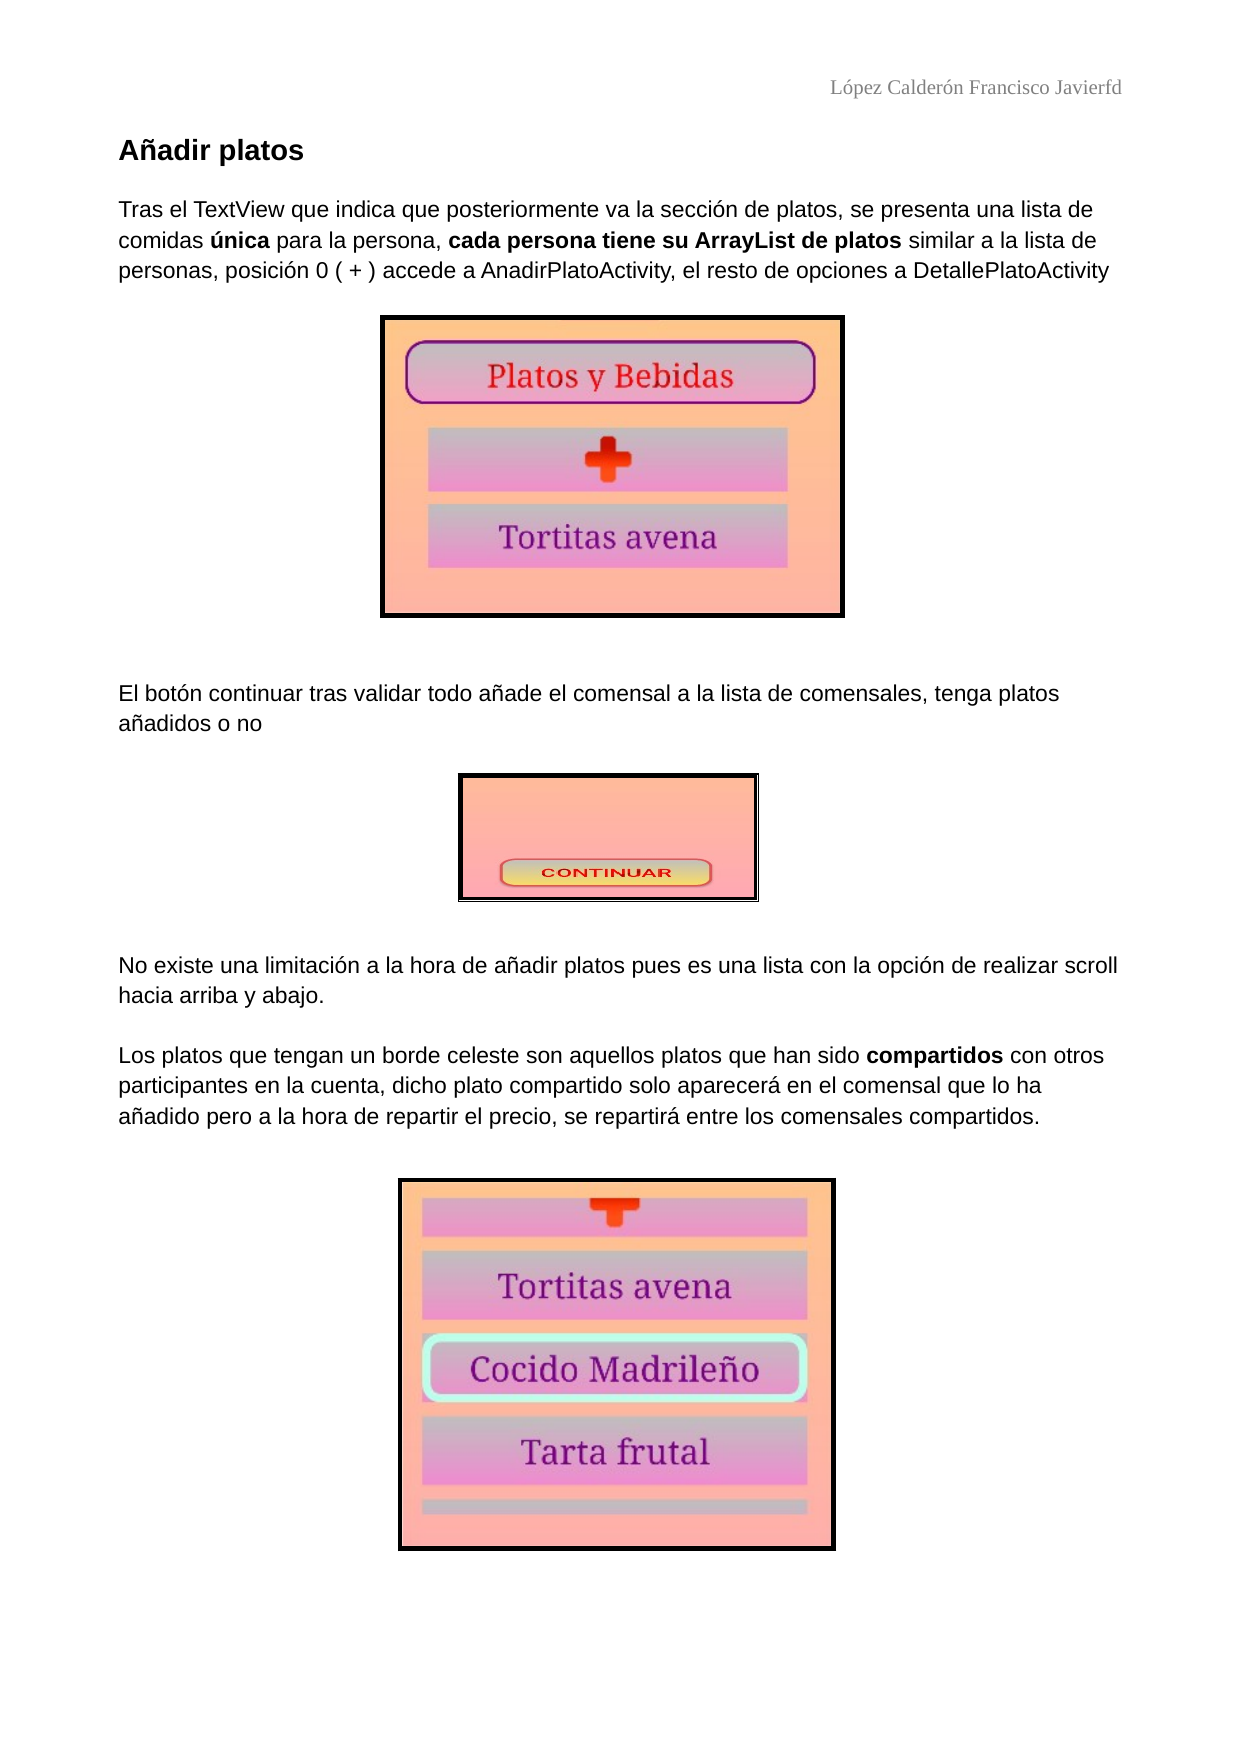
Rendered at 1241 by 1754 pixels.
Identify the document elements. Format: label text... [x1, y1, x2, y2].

text Los platos que tengan un borde celeste son aquellos platos que han sido compartidos con otros participantes en la cuenta, dicho plato compartido solo aparecerá en el comensal que lo ha añadido pero a la hora de repartir el precio, se repartirá entre los comensales compartidos. [118, 1042, 1122, 1129]
picture [385, 320, 840, 613]
picture [463, 864, 754, 897]
picture [402, 1182, 831, 1546]
text No existe una limitación a la hora de añadir platos pues es una lista con la opción de realizar scroll hacia arriba y abajo. [118, 952, 1122, 1008]
text El botón continuar tras validar todo añade el comensal a la lista de comensales, tenga platos añadidos o no [118, 680, 1122, 736]
subtitle Añadir platos [118, 133, 1122, 166]
text Tras el TextView que indica que posteriormente va la sección de platos, se presenta una lista de comidas única para la persona, cada persona tiene su ArrayList de platos similar a la lista de personas, posición 0 ( + ) accede a AnadirPlatoActivity, el resto de opciones a DetallePlatoActivity [118, 196, 1122, 283]
